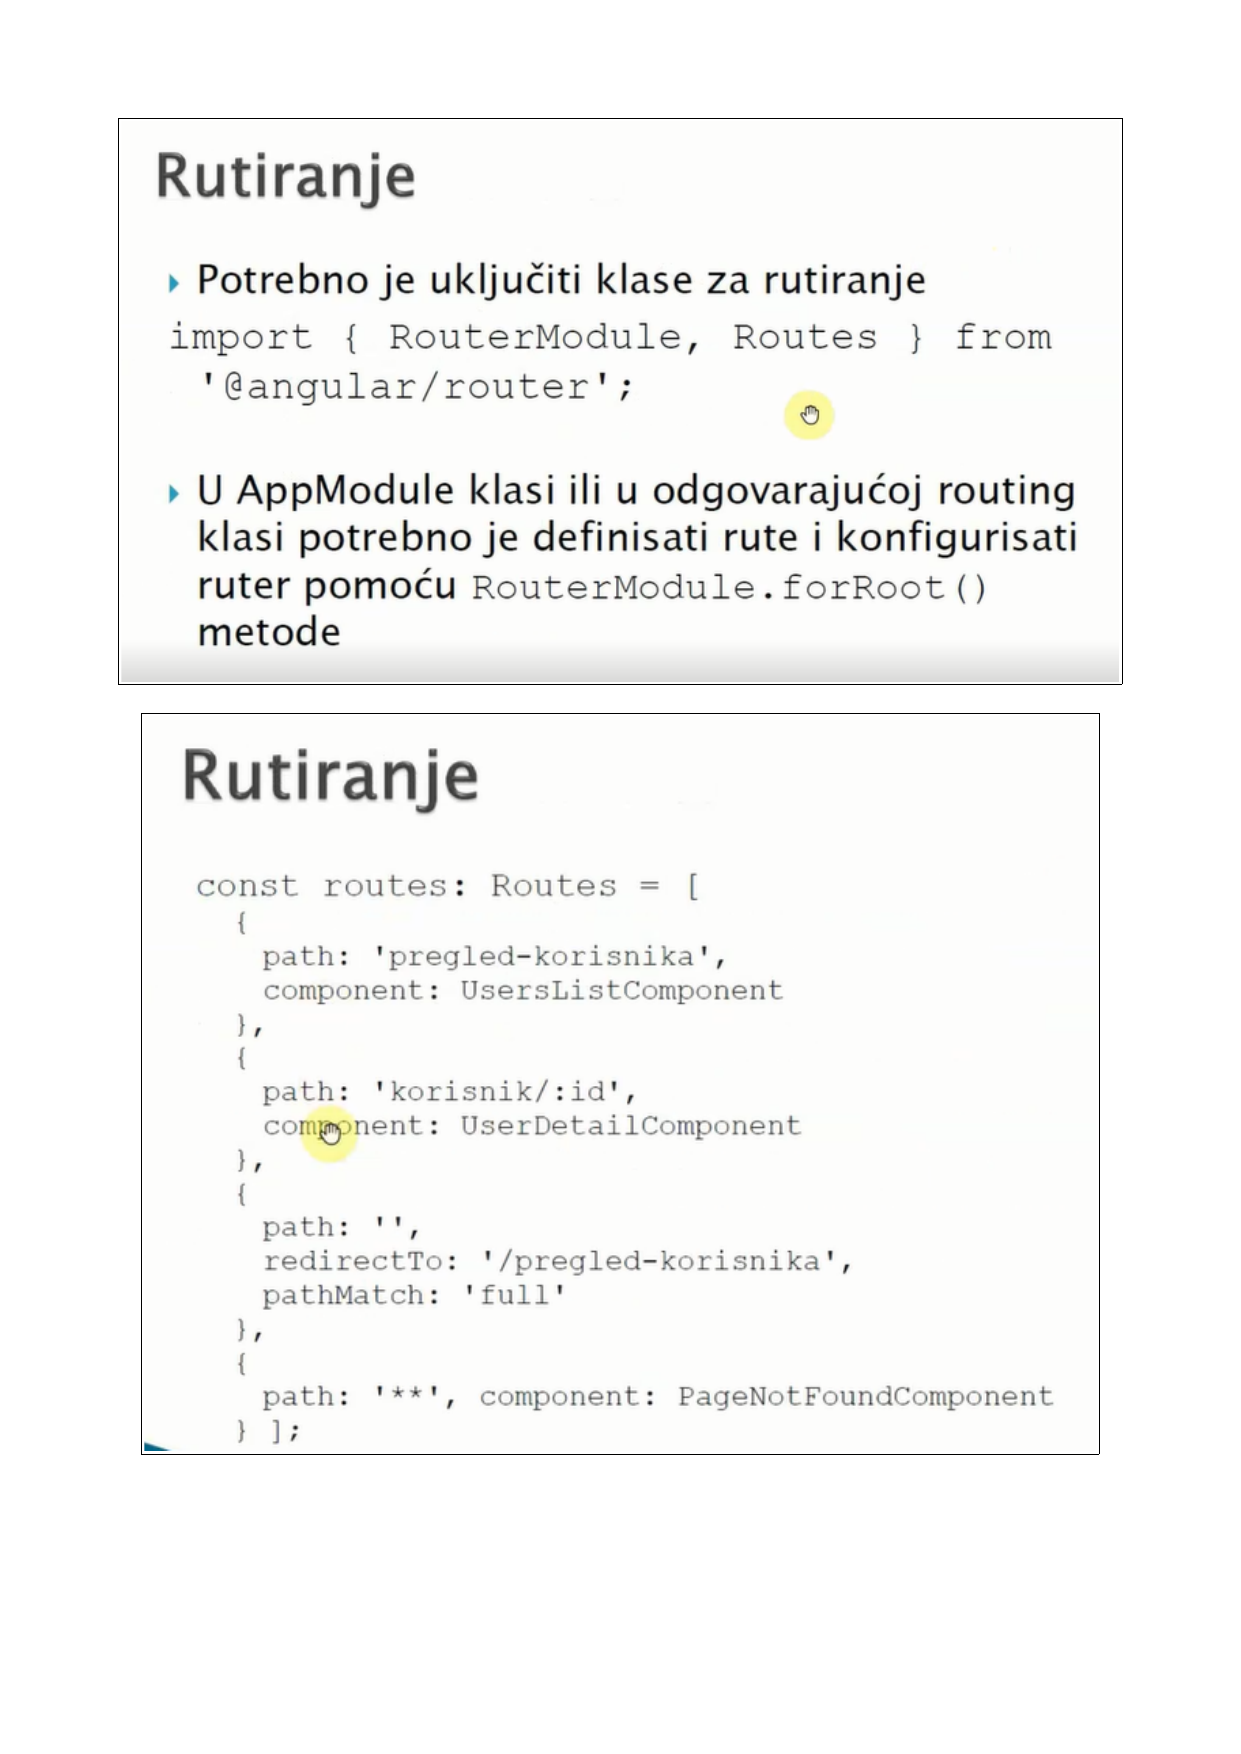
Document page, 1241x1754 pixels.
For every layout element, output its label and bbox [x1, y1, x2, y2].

picture [144, 716, 1097, 1451]
picture [121, 121, 1119, 682]
